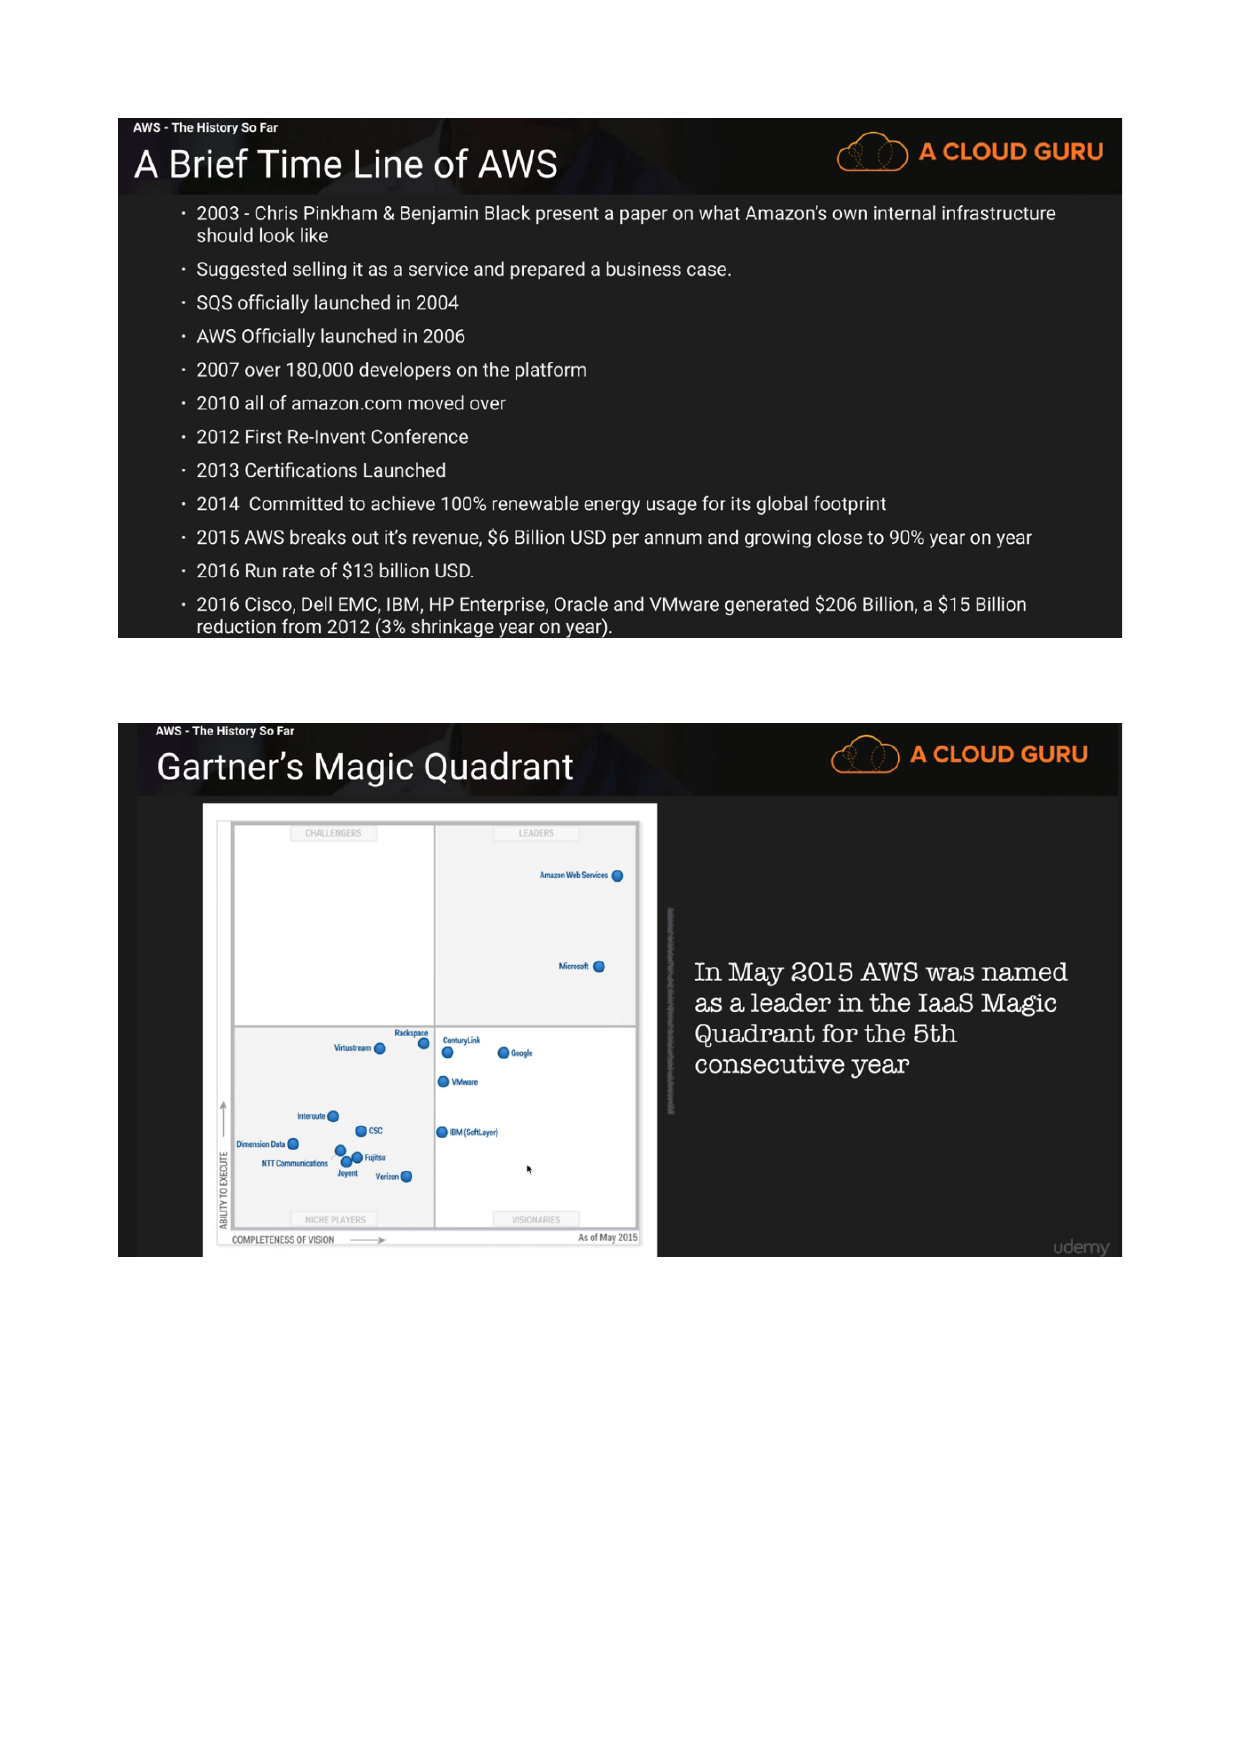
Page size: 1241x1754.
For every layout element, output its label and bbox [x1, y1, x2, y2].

picture [118, 118, 1123, 638]
picture [118, 723, 1123, 1257]
